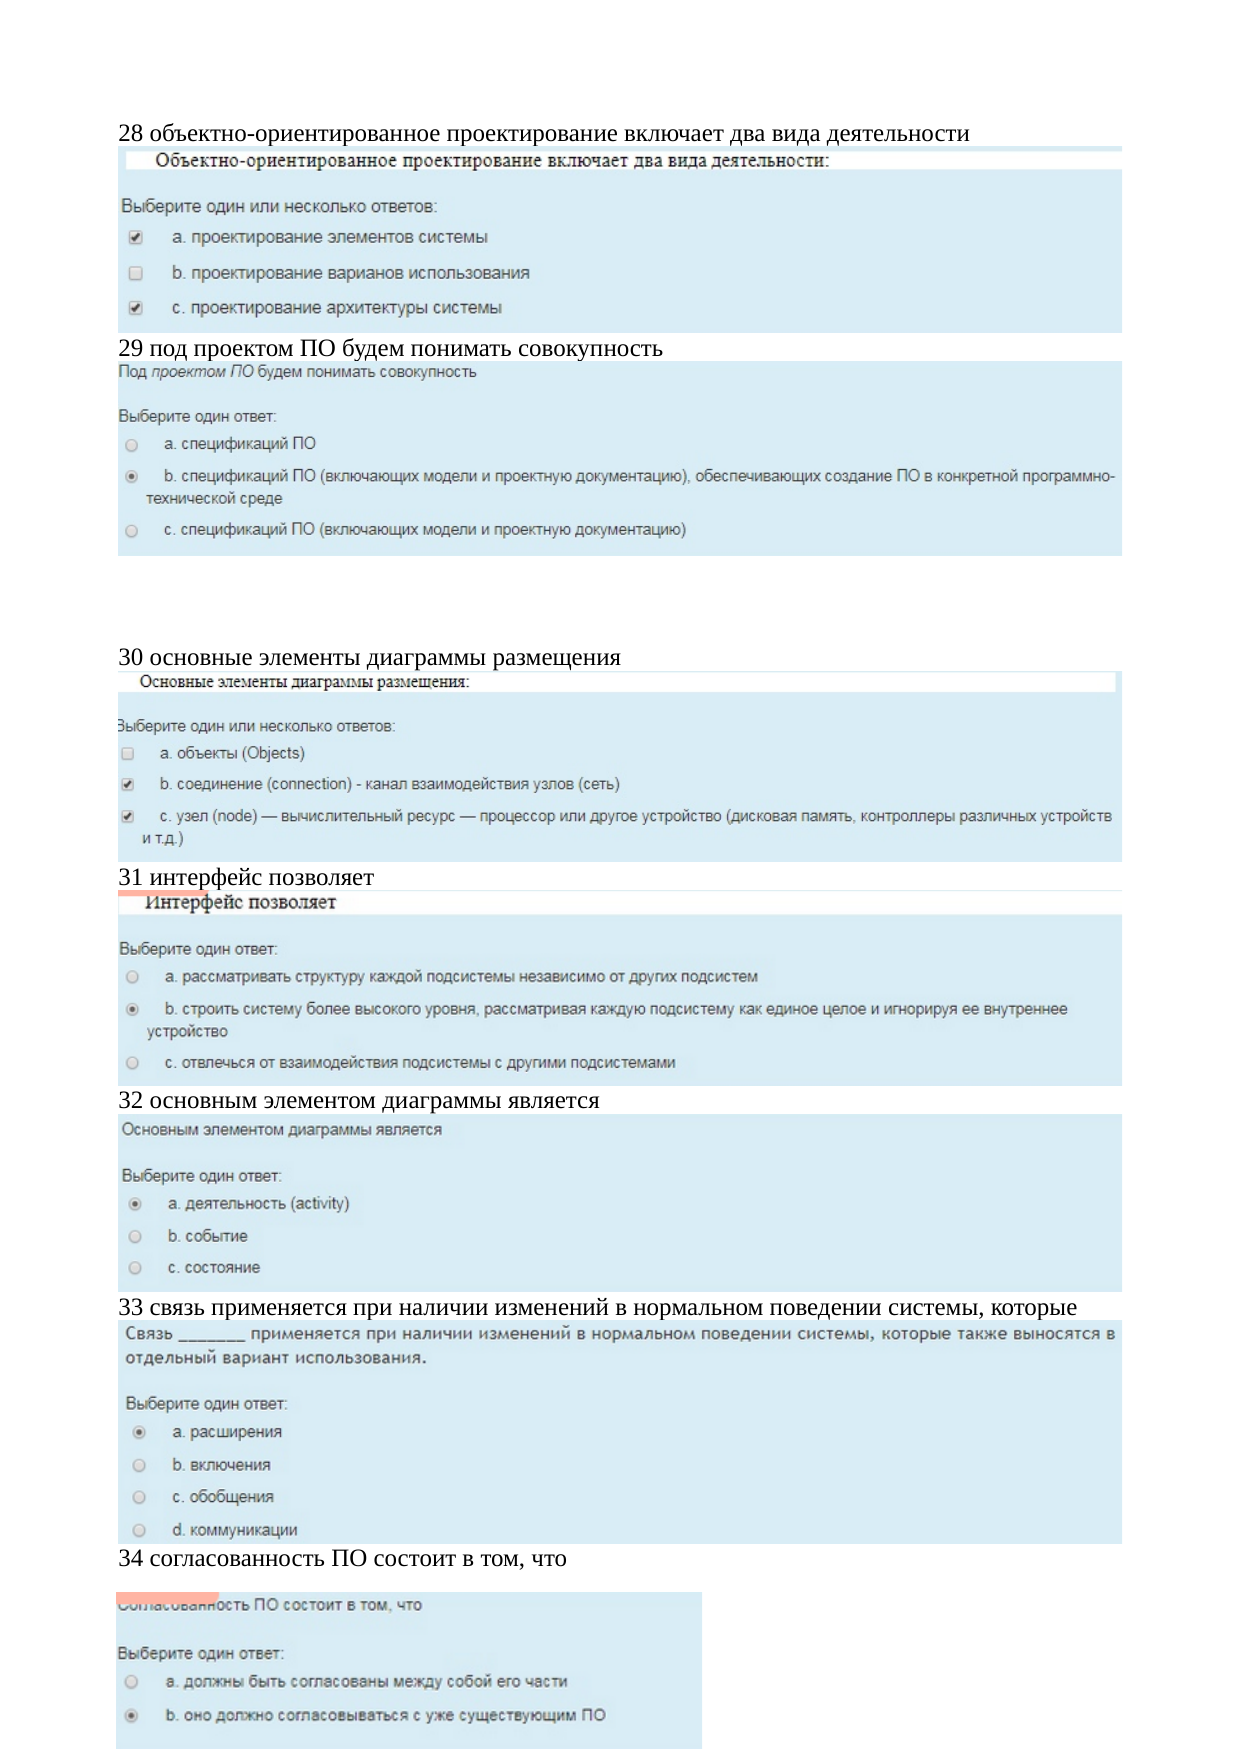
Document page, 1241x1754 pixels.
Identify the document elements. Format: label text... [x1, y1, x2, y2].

picture [118, 361, 1123, 556]
text 30 основные элементы диаграммы размещения [118, 642, 1122, 671]
text 29 под проектом ПО будем понимать совокупность [118, 333, 1122, 361]
text 34 согласованность ПО состоит в том, что [118, 1544, 1122, 1572]
text 32 основным элементом диаграммы является [118, 1086, 1122, 1114]
picture [118, 1320, 1123, 1544]
picture [116, 1592, 703, 1749]
text 31 интерфейс позволяет [118, 862, 1122, 890]
picture [118, 671, 1123, 862]
text 28 объектно-ориентированное проектирование включает два вида деятельности [118, 118, 1122, 146]
text 33 связь применяется при наличии изменений в нормальном поведении системы, которые [118, 1292, 1122, 1320]
picture [118, 146, 1123, 333]
picture [118, 1114, 1123, 1292]
picture [118, 890, 1123, 1086]
